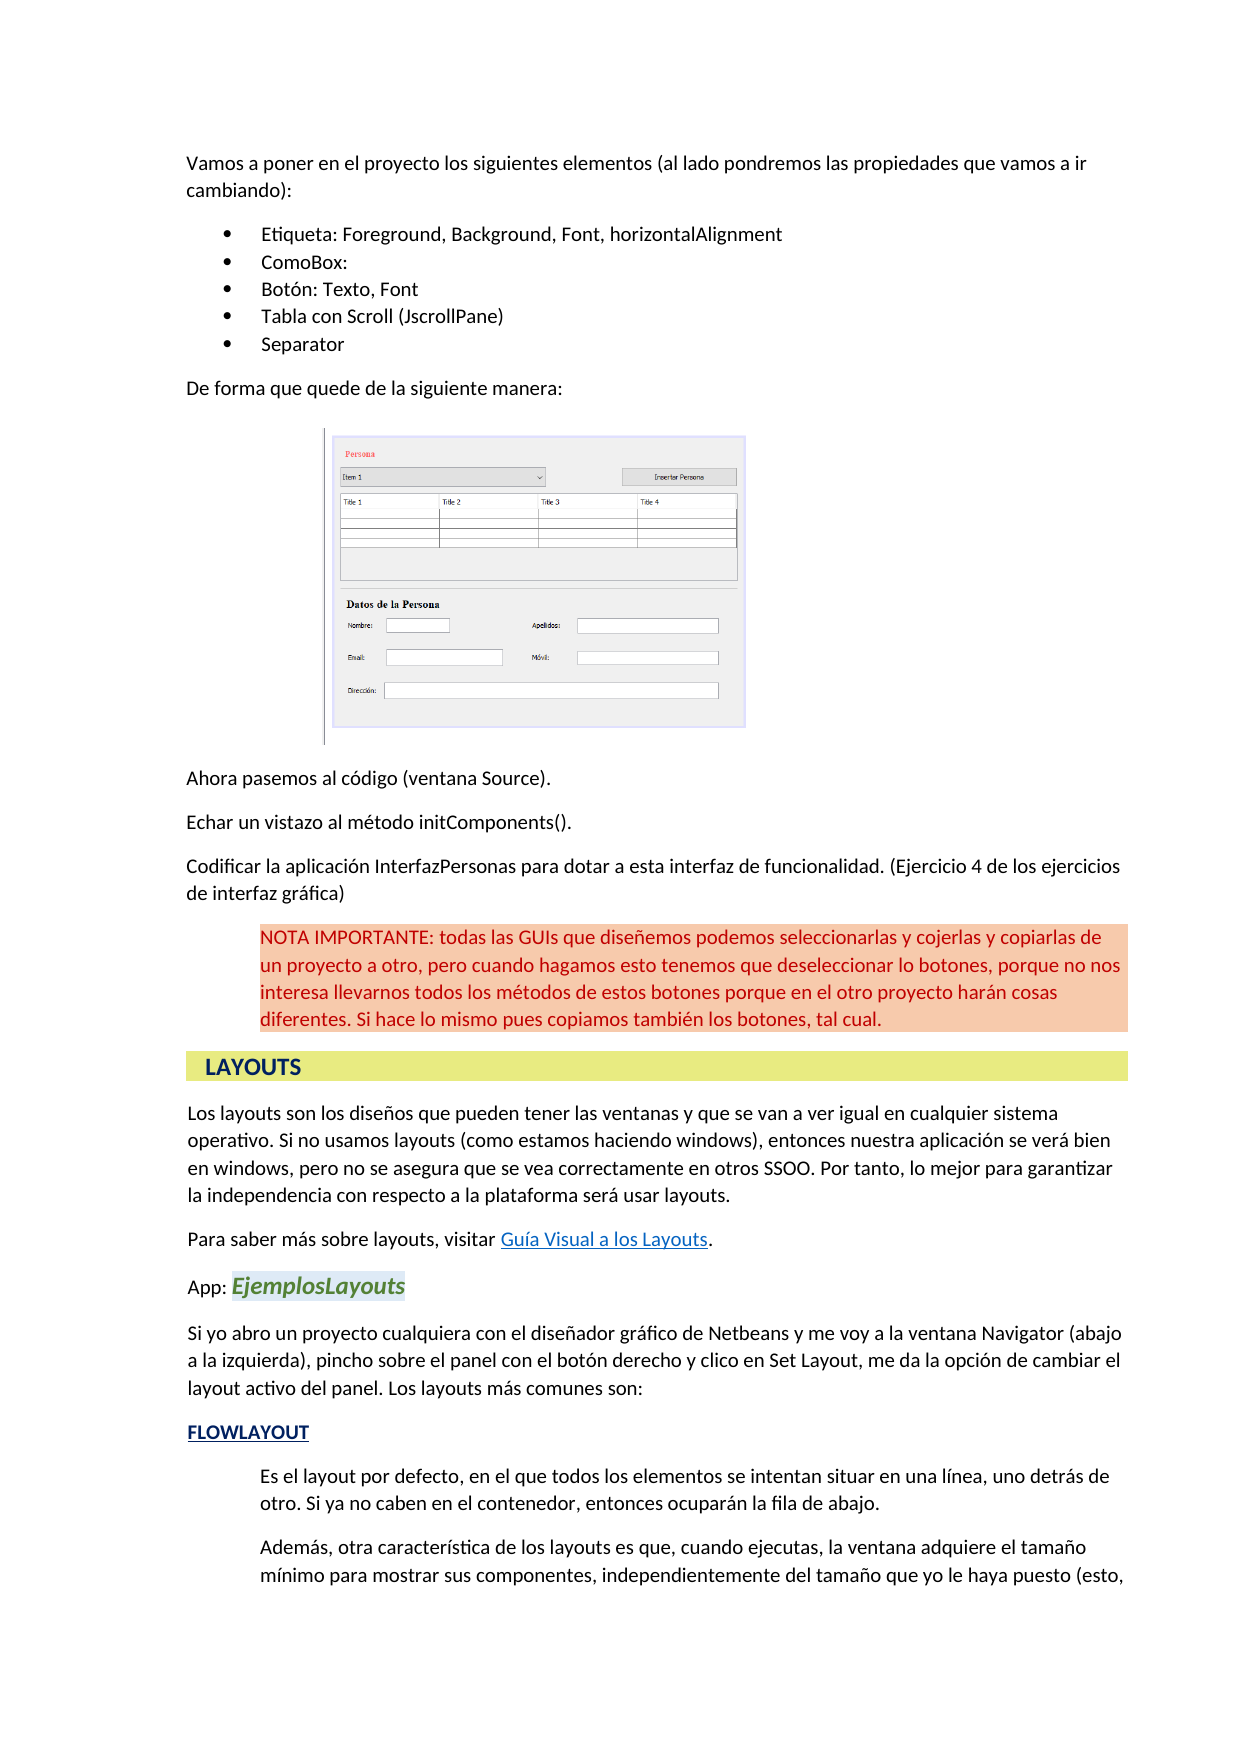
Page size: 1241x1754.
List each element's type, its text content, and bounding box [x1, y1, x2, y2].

list Separator [224, 331, 1128, 356]
text Los layouts son los diseños que pueden tener las ventanas y que se van a ver igual en cualquier sistema operativo. Si no usamos layouts (como estamos haciendo windows), entonces nuestra aplicación se verá bien en windows, pero no se asegura que se vea correctamente en otros SSOO. Por tanto, lo mejor para garantizar la independencia con respecto a la plataforma será usar layouts. [187, 1100, 1128, 1208]
text Si yo abro un proyecto cualquiera con el diseñador gráfico de Netbeans y me voy a la ventana Navigator (abajo a la izquierda), pincho sobre el panel con el botón derecho y clico en Set Layout, me da la opción de cambiar el layout activo del panel. Los layouts más comunes son: [187, 1320, 1128, 1400]
text LAYOUTS [186, 1051, 1128, 1081]
list Etiqueta: Foreground, Background, Font, horizontalAlignment [224, 221, 1128, 247]
text Codificar la aplicación InterfazPersonas para dotar a esta interfaz de funcionalidad. (Ejercicio 4 de los ejercicios de interfaz gráfica) [186, 853, 1128, 906]
picture [322, 428, 756, 745]
text Vamos a poner en el proyecto los siguientes elementos (al lado pondremos las propiedades que vamos a ir cambiando): [186, 150, 1128, 203]
text Echar un vistazo al método initComponents(). [186, 809, 1128, 834]
text NOTA IMPORTANTE: todas las GUIs que diseñemos podemos seleccionarlas y cojerlas y copiarlas de un proyecto a otro, pero cuando hagamos esto tenemos que deseleccionar lo botones, porque no nos interesa llevarnos todos los métodos de estos botones porque en el otro proyecto harán cosas diferentes. Si hace lo mismo pues copiamos también los botones, tal cual. [260, 924, 1128, 1032]
text Es el layout por defecto, en el que todos los elementos se intentan situar en una línea, uno detrás de otro. Si ya no caben en el contenedor, entonces ocuparán la fila de abajo. [260, 1463, 1128, 1516]
text App: EjemplosLayouts [187, 1271, 1128, 1301]
text Además, otra característica de los layouts es que, cuando ejecutas, la ventana adquiere el tamaño mínimo para mostrar sus componentes, independientemente del tamaño que yo le haya puesto (esto, [260, 1534, 1128, 1587]
text Ahora pasemos al código (ventana Source). [186, 419, 1128, 790]
text FLOWLAYOUT [187, 1419, 1128, 1444]
list Botón: Texto, Font [224, 276, 1128, 302]
list ComoBox: [224, 249, 1128, 274]
text Para saber más sobre layouts, visitar Guía Visual a los Layouts. [187, 1226, 1128, 1252]
list Tabla con Scroll (JscrollPane) [224, 304, 1128, 329]
text De forma que quede de la siguiente manera: [186, 375, 1128, 401]
